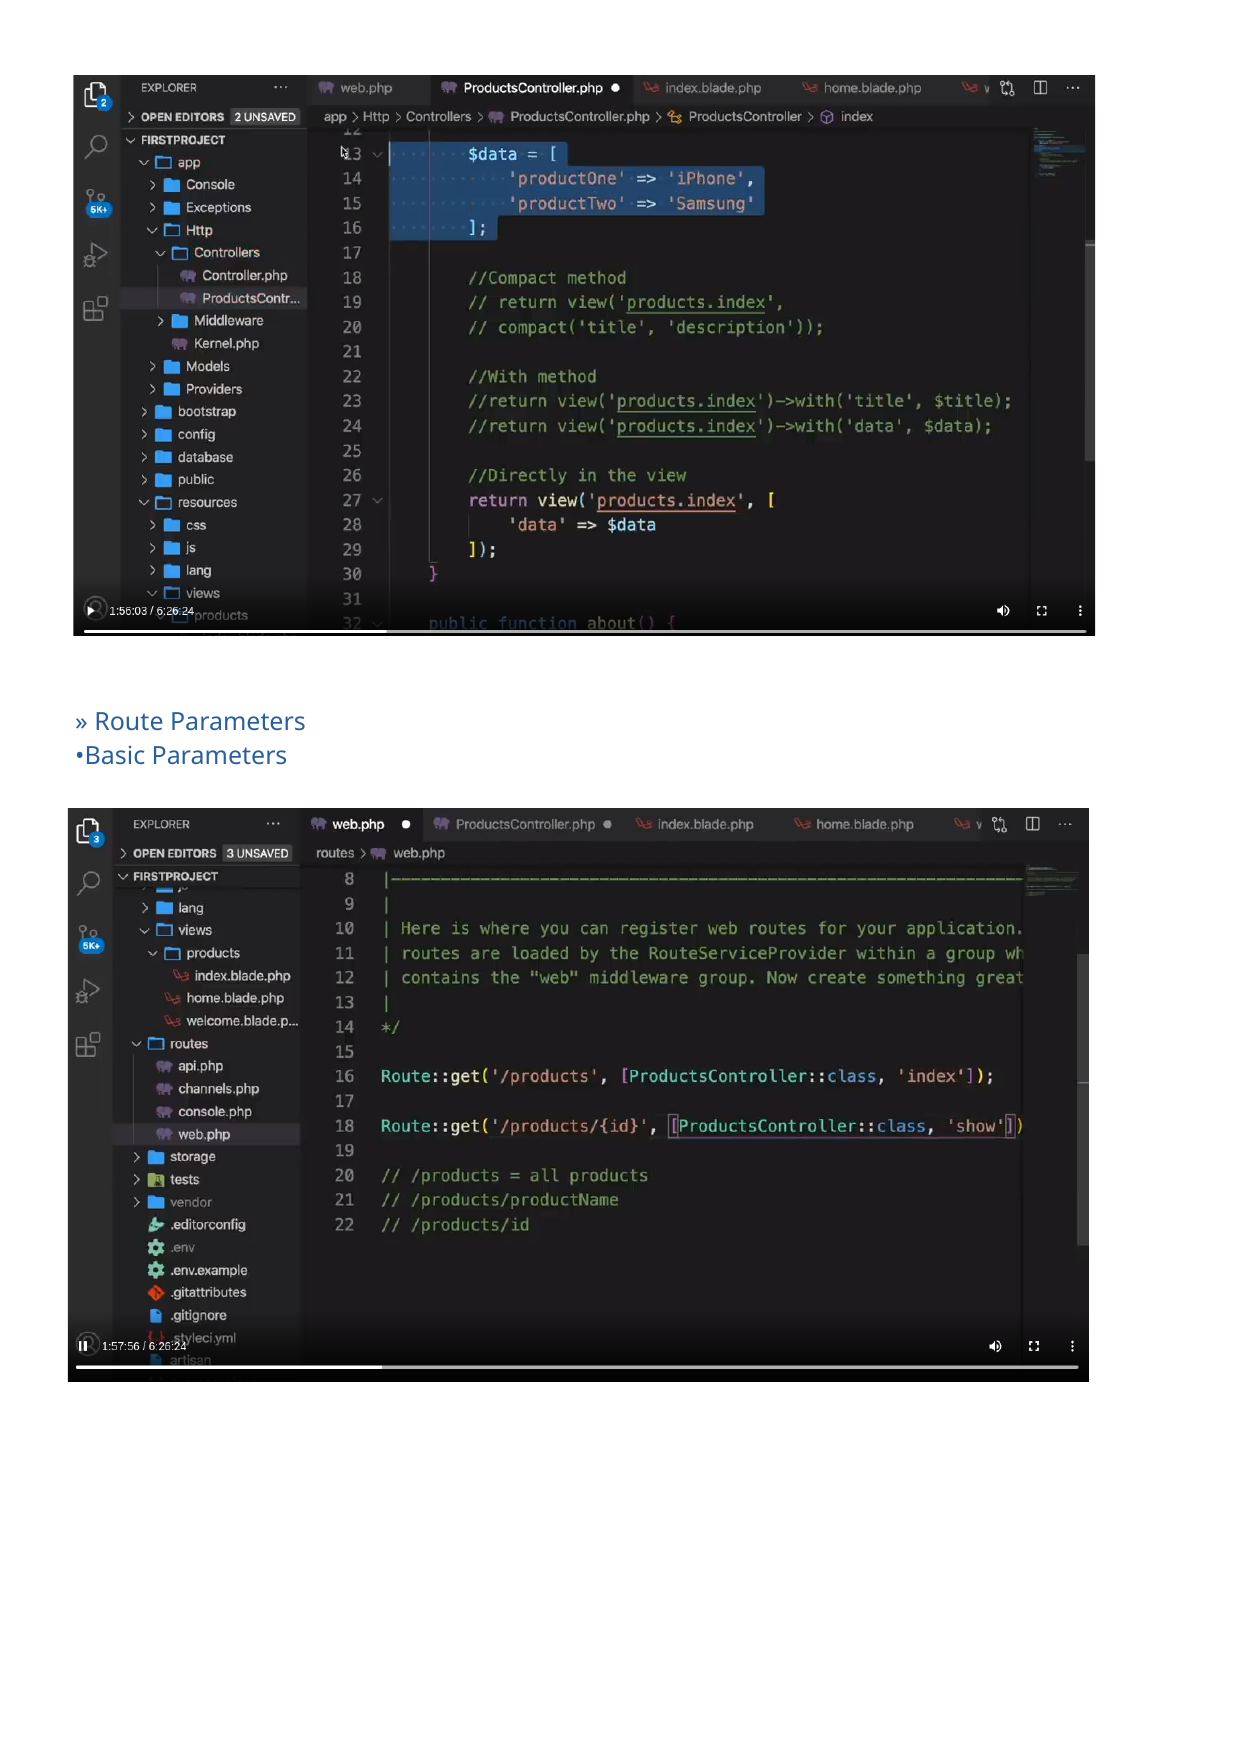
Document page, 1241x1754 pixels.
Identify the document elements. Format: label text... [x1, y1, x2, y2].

text » Route Parameters [75, 75, 1165, 737]
text •Basic Parameters [75, 737, 1165, 771]
picture [73, 75, 1096, 636]
picture [67, 808, 1089, 1382]
